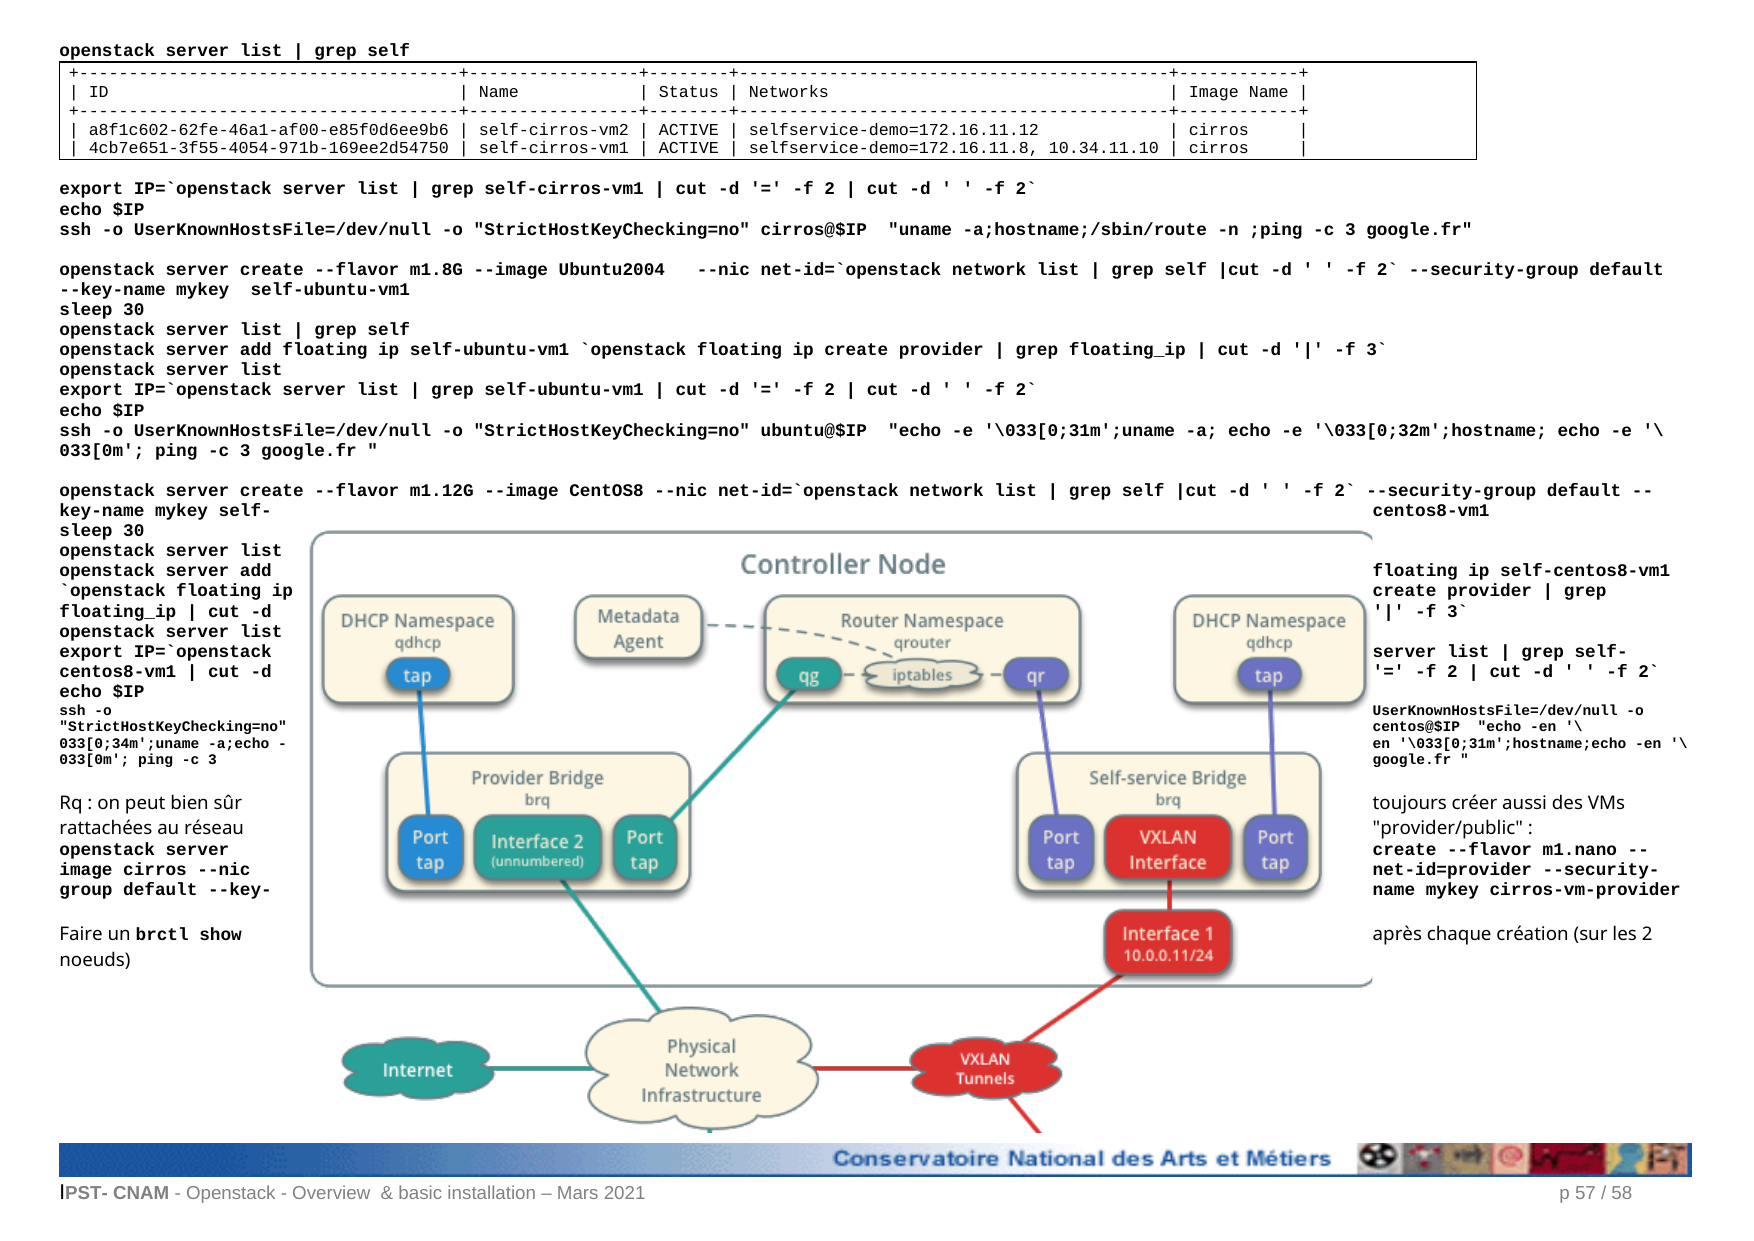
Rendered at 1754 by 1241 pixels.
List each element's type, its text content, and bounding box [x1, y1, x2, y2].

text echo $IP [59, 401, 1695, 421]
text Rq : on peut bien sûr toujours créer aussi des VMs rattachées au réseau "provider/public" : [59, 789, 298, 840]
text [1373, 522, 1695, 542]
text openstack server create --flavor m1.nano --image cirros --nic net-id=provider --security-group default --key-name mykey cirros-vm-provider [59, 840, 298, 900]
text export IP=`openstack server list | grep self-centos8-vm1 | cut -d '=' -f 2 | cut -d ' ' -f 2` [1373, 642, 1695, 683]
text [1373, 683, 1695, 703]
text [1373, 542, 1695, 562]
text +--------------------------------------+-----------------+--------+-------------------------------------------+------------+ [60, 99, 1476, 118]
text export IP=`openstack server list | grep self-cirros-vm1 | cut -d '=' -f 2 | cut -d ' ' -f 2` [59, 180, 1695, 200]
text openstack server add floating ip self-centos8-vm1 `openstack floating ip create provider | grep floating_ip | cut -d '|' -f 3` [59, 562, 298, 622]
text ssh -o UserKnownHostsFile=/dev/null -o "StrictHostKeyChecking=no" cirros@$IP "uname -a;hostname;/sbin/route -n ;ping -c 3 google.fr" [59, 220, 1695, 240]
text openstack server create --flavor m1.12G --image CentOS8 --nic net-id=`openstack network list | grep self |cut -d ' ' -f 2` --security-group default --key-name mykey self-centos8-vm1 [59, 482, 1695, 522]
text ssh -o UserKnownHostsFile=/dev/null -o "StrictHostKeyChecking=no" centos@$IP "echo -en '\033[0;34m';uname -a;echo -en '\033[0;31m';hostname;echo -en '\033[0m'; ping -c 3 google.fr " [59, 703, 298, 769]
text | a8f1c602-62fe-46a1-af00-e85f0d6ee9b6 | self-cirros-vm2 | ACTIVE | selfservice-demo=172.16.11.12 | cirros | [60, 118, 1476, 137]
text export IP=`openstack server list | grep self-centos8-vm1 | cut -d '=' -f 2 | cut -d ' ' -f 2` [59, 642, 298, 683]
text +--------------------------------------+-----------------+--------+-------------------------------------------+------------+ [60, 63, 1476, 80]
text openstack server list [59, 542, 298, 562]
text openstack server create --flavor m1.8G --image Ubuntu2004 --nic net-id=`openstack network list | grep self |cut -d ' ' -f 2` --security-group default --key-name mykey self-ubuntu-vm1 [59, 260, 1695, 301]
text openstack server list | grep self [59, 321, 1695, 341]
text | ID | Name | Status | Networks | Image Name | [60, 80, 1476, 99]
text export IP=`openstack server list | grep self-ubuntu-vm1 | cut -d '=' -f 2 | cut -d ' ' -f 2` [59, 381, 1695, 401]
text openstack server list | grep self [59, 41, 1695, 61]
text openstack server list [59, 361, 1695, 381]
text | 4cb7e651-3f55-4054-971b-169ee2d54750 | self-cirros-vm1 | ACTIVE | selfservice-demo=172.16.11.8, 10.34.11.10 | cirros | [60, 137, 1476, 159]
text echo $IP [59, 683, 298, 703]
text Faire un brctl show après chaque création (sur les 2 noeuds) [1373, 921, 1695, 972]
text Faire un brctl show après chaque création (sur les 2 noeuds) [59, 921, 298, 972]
text sleep 30 [59, 301, 1695, 321]
text ssh -o UserKnownHostsFile=/dev/null -o "StrictHostKeyChecking=no" ubuntu@$IP "echo -e '\033[0;31m';uname -a; echo -e '\033[0;32m';hostname; echo -e '\033[0m'; ping -c 3 google.fr " [59, 421, 1695, 461]
text openstack server add floating ip self-centos8-vm1 `openstack floating ip create provider | grep floating_ip | cut -d '|' -f 3` [1373, 562, 1695, 622]
text Rq : on peut bien sûr toujours créer aussi des VMs rattachées au réseau "provider/public" : [1373, 789, 1695, 840]
text sleep 30 [59, 522, 298, 542]
text openstack server create --flavor m1.nano --image cirros --nic net-id=provider --security-group default --key-name mykey cirros-vm-provider [1373, 840, 1695, 900]
text [1373, 622, 1695, 642]
text ssh -o UserKnownHostsFile=/dev/null -o "StrictHostKeyChecking=no" centos@$IP "echo -en '\033[0;34m';uname -a;echo -en '\033[0;31m';hostname;echo -en '\033[0m'; ping -c 3 google.fr " [1373, 703, 1695, 769]
text openstack server list [59, 622, 298, 642]
text openstack server add floating ip self-ubuntu-vm1 `openstack floating ip create provider | grep floating_ip | cut -d '|' -f 3` [59, 341, 1695, 361]
text echo $IP [59, 200, 1695, 220]
picture [298, 517, 1373, 1133]
